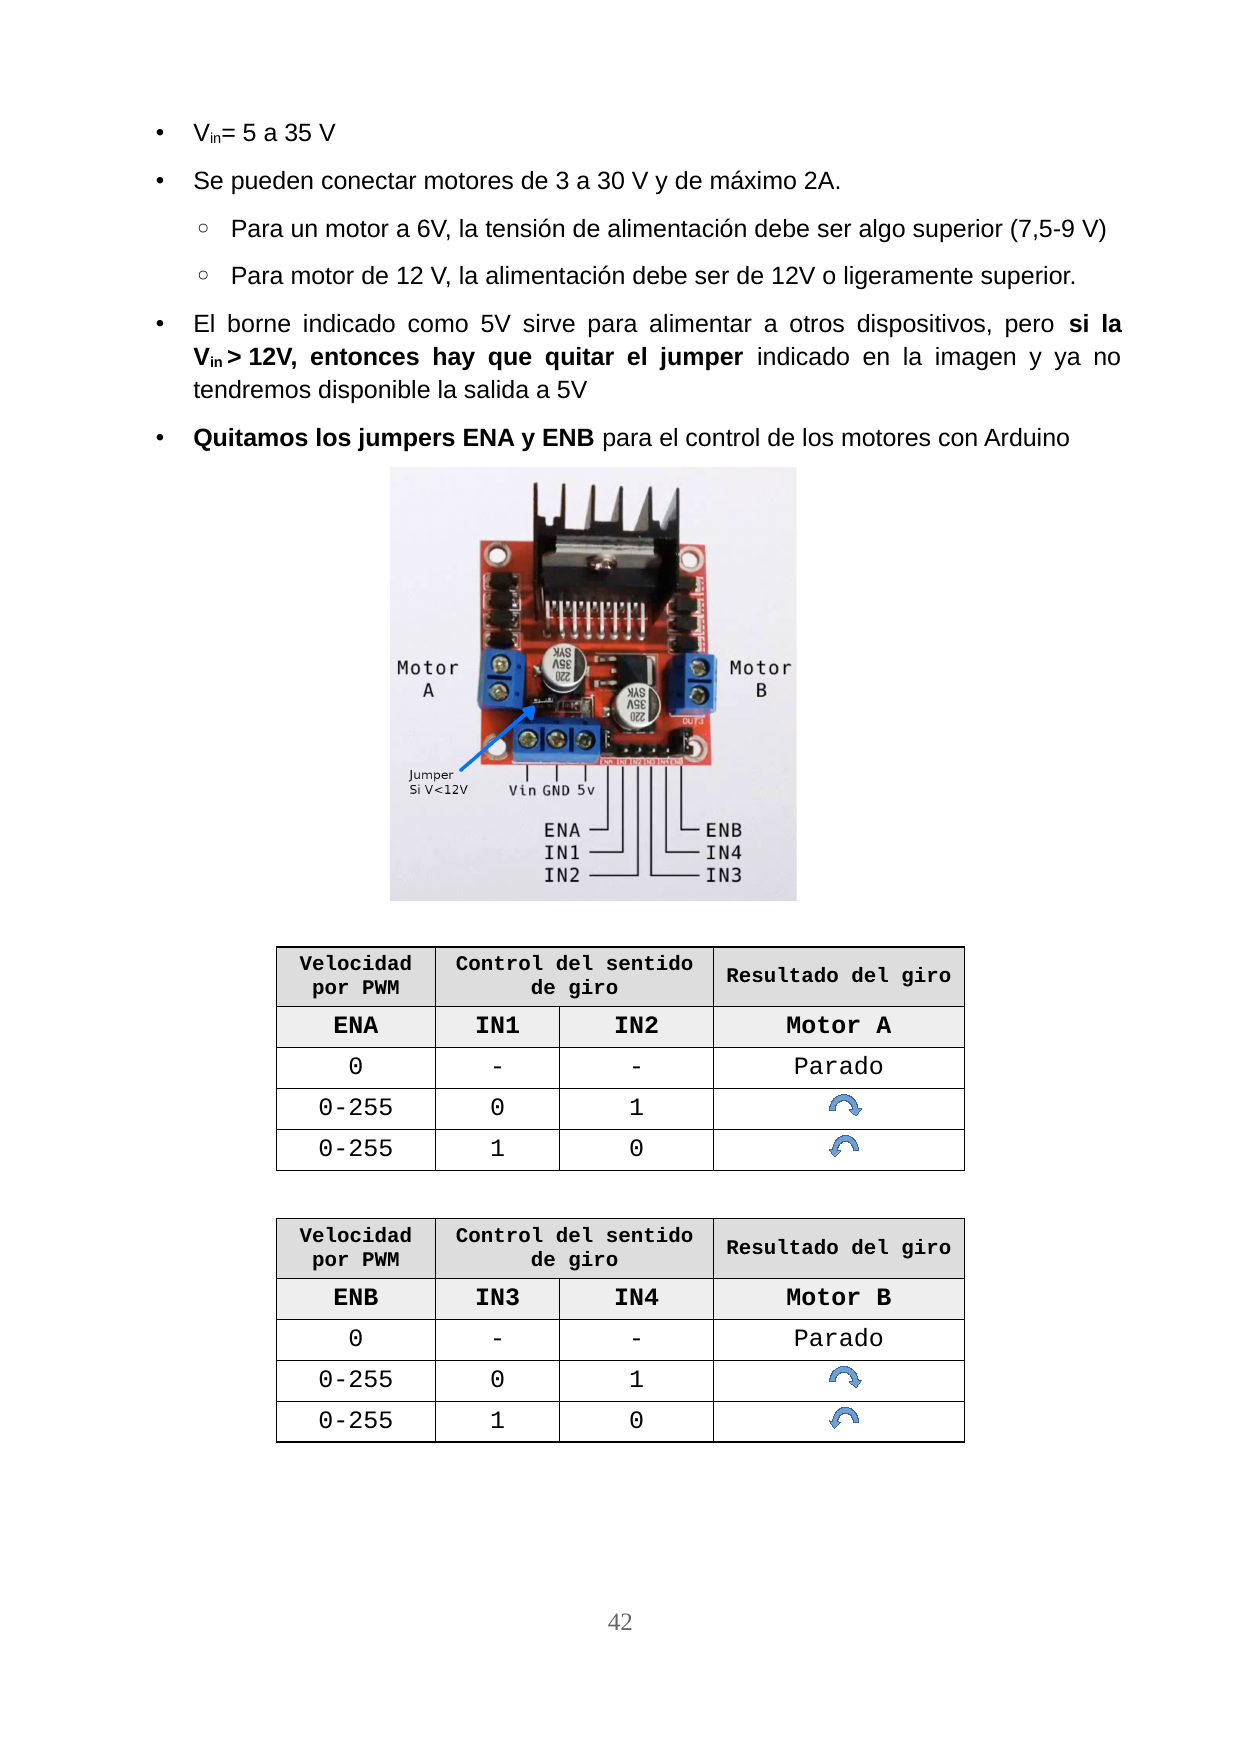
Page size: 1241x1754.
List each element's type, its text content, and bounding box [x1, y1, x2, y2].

table_cell 1 [560, 1089, 713, 1129]
table_cell 0-255 [277, 1361, 435, 1401]
table_cell IN3 [436, 1279, 559, 1319]
table_cell 1 [436, 1130, 559, 1169]
table_cell [714, 1089, 964, 1129]
table_cell - [560, 1320, 713, 1360]
table_cell 0 [560, 1130, 713, 1169]
table_cell Motor B [714, 1279, 964, 1319]
table_header Control del sentido de giro [436, 1219, 713, 1278]
list Vin= 5 a 35 V [156, 118, 1122, 147]
table_cell IN4 [560, 1279, 713, 1319]
list Para motor de 12 V, la alimentación debe ser de 12V o ligeramente superior. [193, 261, 1122, 290]
table_cell - [436, 1320, 559, 1360]
table_cell 0 [436, 1089, 559, 1129]
table_cell Parado [714, 1320, 964, 1360]
table_cell ENB [277, 1279, 435, 1319]
table_cell 0-255 [277, 1130, 435, 1169]
list El borne indicado como 5V sirve para alimentar a otros dispositivos, pero si la Vin > 12V, entonces hay que quitar el jumper indicado en la imagen y ya no tendremos disponible la salida a 5V [156, 309, 1122, 404]
table_cell Motor A [714, 1007, 964, 1047]
table_header Velocidad por PWM [277, 948, 435, 1006]
picture [389, 467, 797, 901]
table_cell IN1 [436, 1007, 559, 1047]
table_header Control del sentido de giro [436, 948, 713, 1006]
table_cell ENA [277, 1007, 435, 1047]
table_cell 0 [436, 1361, 559, 1401]
table_cell 0-255 [277, 1402, 435, 1441]
table_cell 0 [277, 1320, 435, 1360]
table_header Resultado del giro [714, 1219, 964, 1278]
table_cell IN2 [560, 1007, 713, 1047]
list Se pueden conectar motores de 3 a 30 V y de máximo 2A. [156, 166, 1122, 195]
table_cell 0 [560, 1402, 713, 1441]
list Quitamos los jumpers ENA y ENB para el control de los motores con Arduino [156, 423, 1122, 452]
table_cell 0-255 [277, 1089, 435, 1129]
table_cell [714, 1361, 964, 1401]
table_cell Parado [714, 1048, 964, 1088]
table_header Resultado del giro [714, 948, 964, 1006]
list Para un motor a 6V, la tensión de alimentación debe ser algo superior (7,5-9 V) [193, 213, 1122, 242]
table_header Velocidad por PWM [277, 1219, 435, 1278]
table_cell 1 [436, 1402, 559, 1441]
table_cell - [560, 1048, 713, 1088]
table_cell 1 [560, 1361, 713, 1401]
table_cell 0 [277, 1048, 435, 1088]
table_cell - [436, 1048, 559, 1088]
table_cell [714, 1130, 964, 1169]
table_cell [714, 1402, 964, 1441]
